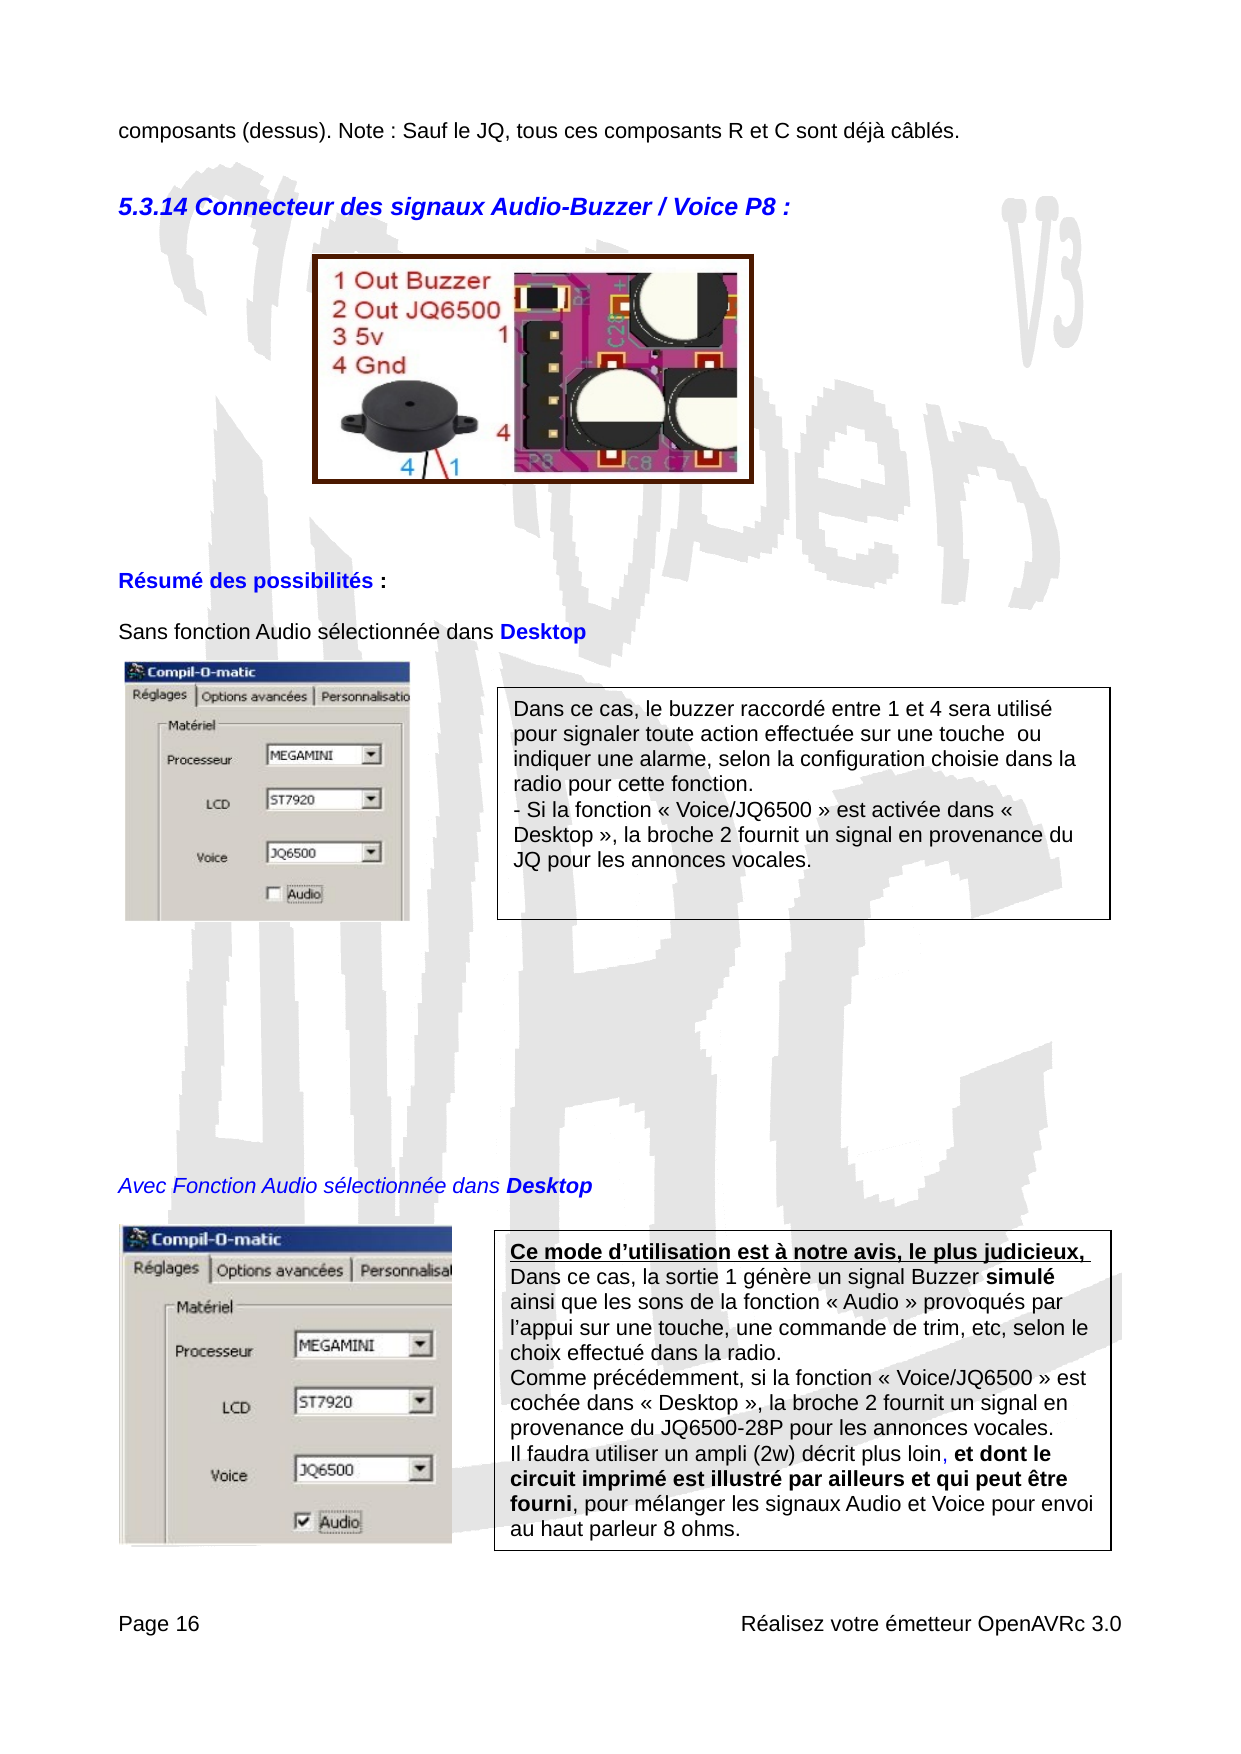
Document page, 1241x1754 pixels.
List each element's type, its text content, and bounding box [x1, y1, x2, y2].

subtitle 5.3.14 Connecteur des signaux Audio-Buzzer / Voice P8 : [118, 192, 1122, 220]
text Dans ce cas, la sortie 1 génère un signal Buzzer simulé ainsi que les sons de la fonction « Audio » provoqués par l’appui sur une touche, une commande de trim, etc, selon le choix effectué dans la radio. [510, 1264, 1095, 1365]
text Sans fonction Audio sélectionnée dans Desktop [118, 618, 1122, 644]
picture [318, 259, 749, 479]
text Résumé des possibilités : [118, 568, 1122, 593]
picture [124, 660, 411, 922]
text Dans ce cas, le buzzer raccordé entre 1 et 4 sera utilisé pour signaler toute action effectuée sur une touche ou indiquer une alarme, selon la configuration choisie dans la radio pour cette fonction. [513, 696, 1094, 796]
text composants (dessus). Note : Sauf le JQ, tous ces composants R et C sont déjà câblés. [118, 118, 1122, 143]
text Ce mode d’utilisation est à notre avis, le plus judicieux, [510, 1239, 1095, 1264]
text Il faudra utiliser un ampli (2w) décrit plus loin, et dont le circuit imprimé est illustré par ailleurs et qui peut être fourni, pour mélanger les signaux Audio et Voice pour envoi au haut parleur 8 ohms. [510, 1441, 1095, 1541]
text Avec Fonction Audio sélectionnée dans Desktop [118, 1173, 1122, 1198]
picture [119, 1224, 452, 1545]
text Comme précédemment, si la fonction « Voice/JQ6500 » est cochée dans « Desktop », la broche 2 fournit un signal en provenance du JQ6500-28P pour les annonces vocales. [510, 1365, 1095, 1441]
text - Si la fonction « Voice/JQ6500 » est activée dans « Desktop », la broche 2 fournit un signal en provenance du JQ pour les annonces vocales. [513, 796, 1094, 872]
